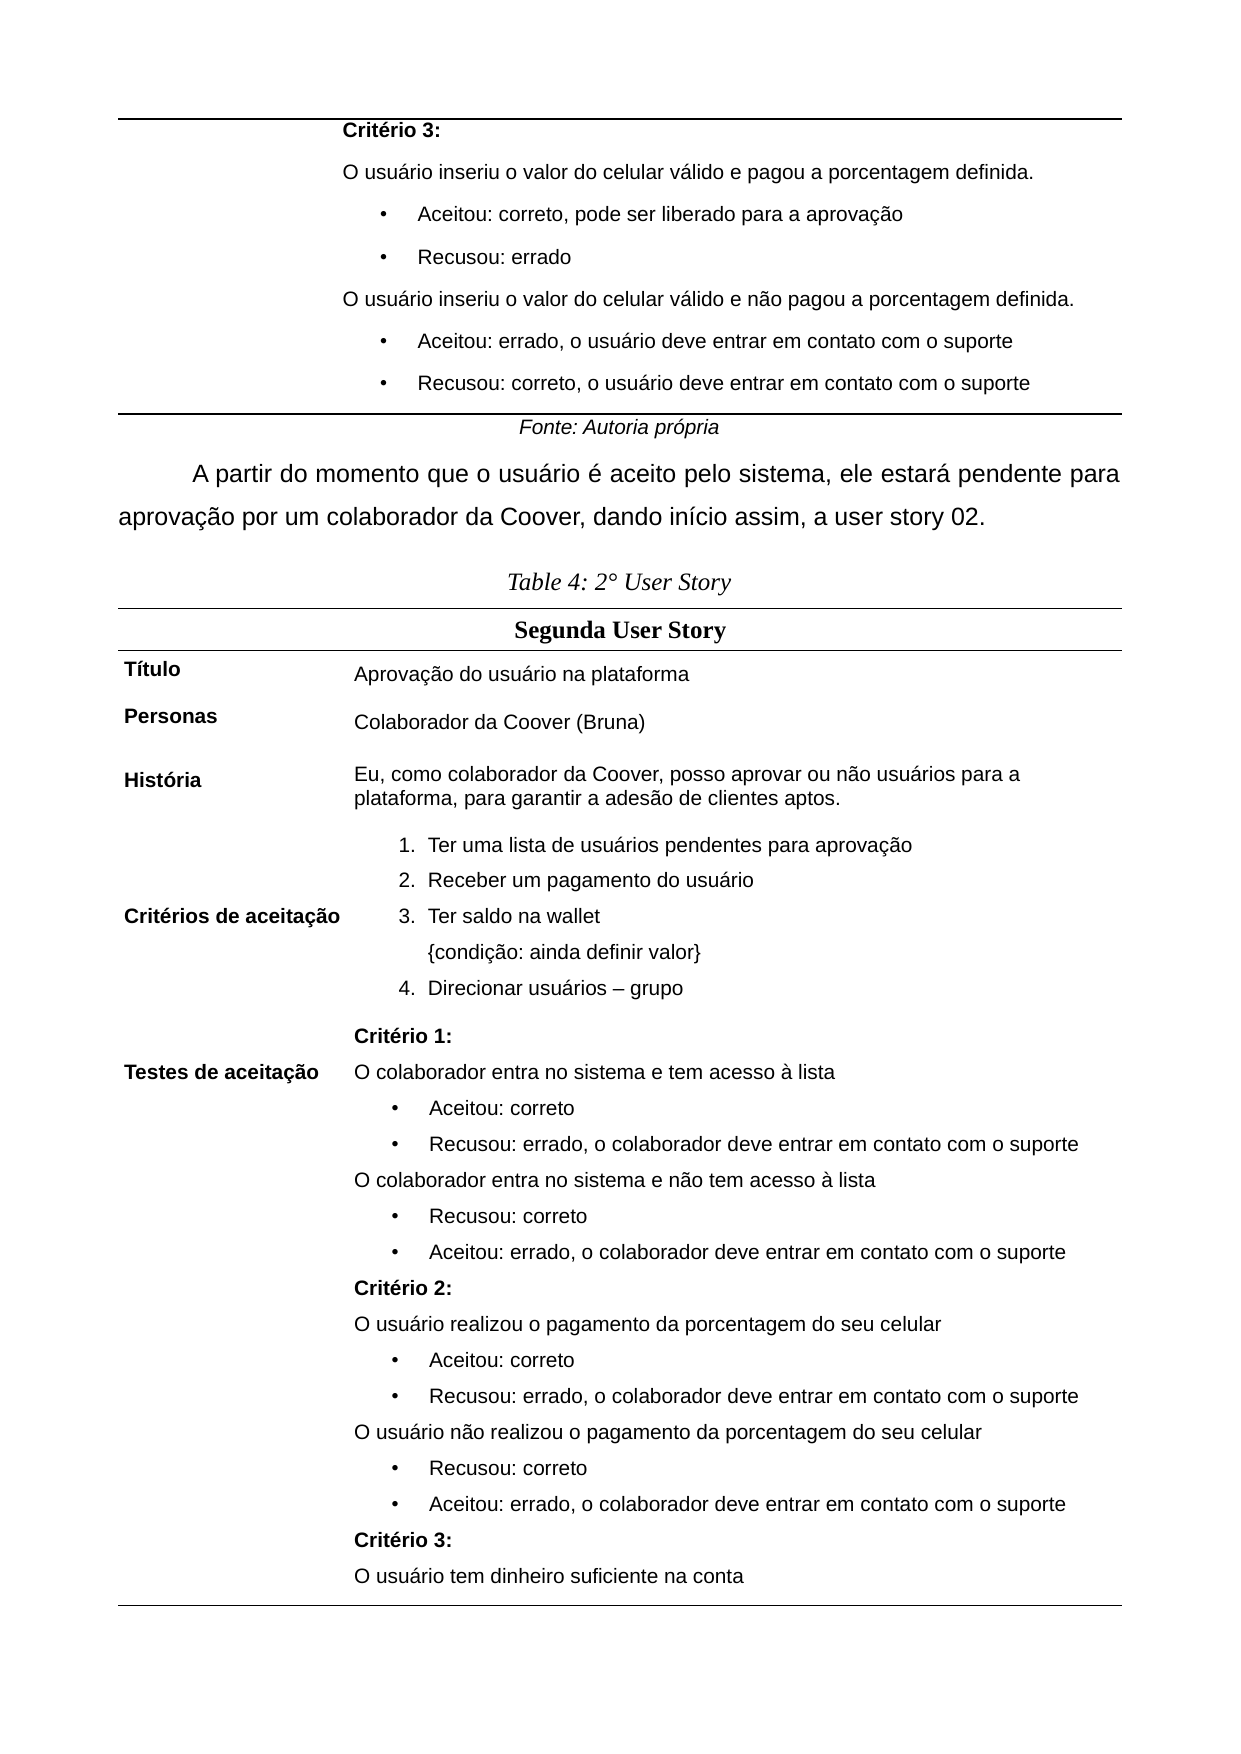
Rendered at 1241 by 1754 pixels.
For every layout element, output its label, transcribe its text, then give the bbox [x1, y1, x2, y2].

text A partir do momento que o usuário é aceito pelo sistema, ele estará pendente para aprovação por um colaborador da Coover, dando início assim, a user story 02. [118, 459, 1122, 531]
table_cell Aprovação do usuário na plataforma [348, 651, 1122, 698]
table_cell Critério 1: O colaborador entra no sistema e tem acesso à lista Aceitou: correto Recusou: errado, o colaborador deve entrar em contato com o suporte O colaborador entra no sistema e não tem acesso à lista Recusou: correto Aceitou: errado, o colaborador deve entrar em contato com o suporte Critério 2: O usuário realizou o pagamento da porcentagem do seu celular Aceitou: correto Recusou: errado, o colaborador deve entrar em contato com o suporte O usuário não realizou o pagamento da porcentagem do seu celular Recusou: correto Aceitou: errado, o colaborador deve entrar em contato com o suporte Critério 3: O usuário tem dinheiro suficiente na conta Aceitou: correto Recusou: errado, o colaborador deve entrar em contato com o suporte O usuário não tem dinheiro suficiente na conta Recusou: correto Aceitou: errado, o colaborador deve entrar em contato com o suporte Critério 4: O grupo está com mais de 80 participantes (mais do que o máximo permitido) Aceitou: errado, o colaborador deve checar o sistema Recusou: correto O grupo está com menos de 80 participantes (menos do que o máximo permitido) Aceitou: correto Recusou: errado, o colaborador deve checar o sistema O grupo está com mais de 5 participantes (mais do que o mínimo permitido) Aceitou: correto Recusou: errado, o colaborador deve checar o sistema O grupo está com menos de 5 participantes (menos do que o mínimo permitido) Aceitou: errado, o colaborador deve checar o sistema Recusou: correto [348, 1018, 1122, 1605]
table_cell Título [118, 651, 348, 698]
table_cell Colaborador da Coover (Bruna) [348, 698, 1122, 745]
table_cell História [118, 745, 348, 827]
text Fonte: Autoria própria [118, 415, 1122, 439]
table_cell Critérios de aceitação [118, 827, 348, 1018]
table_cell Ter uma lista de usuários pendentes para aprovação Receber um pagamento do usuário Ter saldo na wallet {condição: ainda definir valor} Direcionar usuários – grupo [348, 827, 1122, 1018]
table_cell [118, 120, 342, 413]
table_cell Testes de aceitação [118, 1018, 348, 1605]
text Table 4: 2° User Story [118, 567, 1122, 595]
table_cell Personas [118, 698, 348, 745]
table_cell Critério 3: O usuário inseriu o valor do celular válido e pagou a porcentagem definida. Aceitou: correto, pode ser liberado para a aprovação Recusou: errado O usuário inseriu o valor do celular válido e não pagou a porcentagem definida. Aceitou: errado, o usuário deve entrar em contato com o suporte Recusou: correto, o usuário deve entrar em contato com o suporte [343, 120, 1122, 413]
table_header Segunda User Story [118, 609, 1122, 649]
table_cell Eu, como colaborador da Coover, posso aprovar ou não usuários para a plataforma, para garantir a adesão de clientes aptos. [348, 745, 1122, 827]
